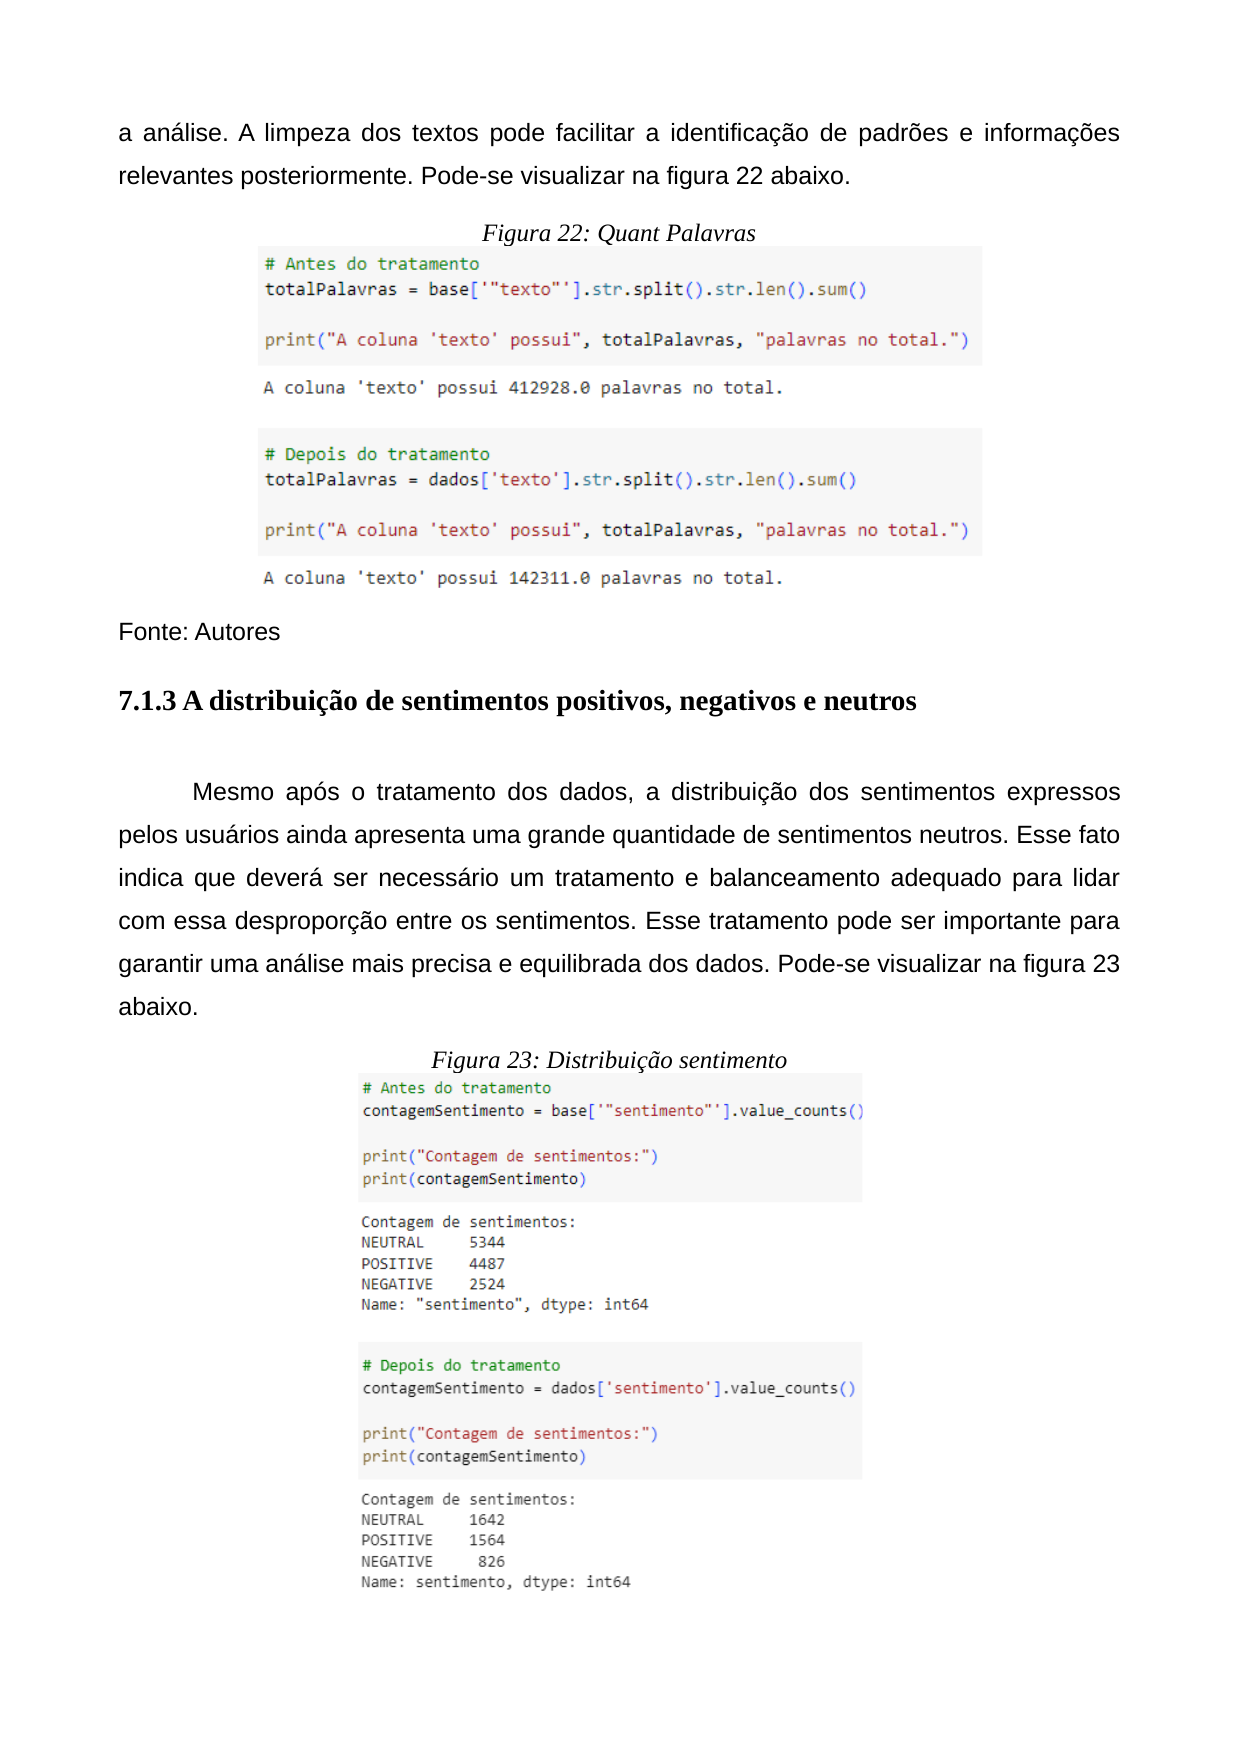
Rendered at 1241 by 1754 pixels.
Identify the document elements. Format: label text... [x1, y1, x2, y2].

text Figura 22: Quant Palavras [258, 218, 982, 246]
subtitle 7.1.3 A distribuição de sentimentos positivos, negativos e neutros [118, 683, 1122, 717]
picture [257, 246, 983, 596]
text Figura 23: Distribuição sentimento [358, 1045, 862, 1073]
text Mesmo após o tratamento dos dados, a distribuição dos sentimentos expressos pelos usuários ainda apresenta uma grande quantidade de sentimentos neutros. Esse fato indica que deverá ser necessário um tratamento e balanceamento adequado para lidar com essa desproporção entre os sentimentos. Esse tratamento pode ser importante para garantir uma análise mais precisa e equilibrada dos dados. Pode-se visualizar na figura 23 abaixo. [118, 777, 1122, 1021]
picture [358, 1073, 863, 1592]
text Fonte: Autores [118, 206, 1122, 646]
text a análise. A limpeza dos textos pode facilitar a identificação de padrões e informações relevantes posteriormente. Pode-se visualizar na figura 22 abaixo. [118, 118, 1122, 190]
